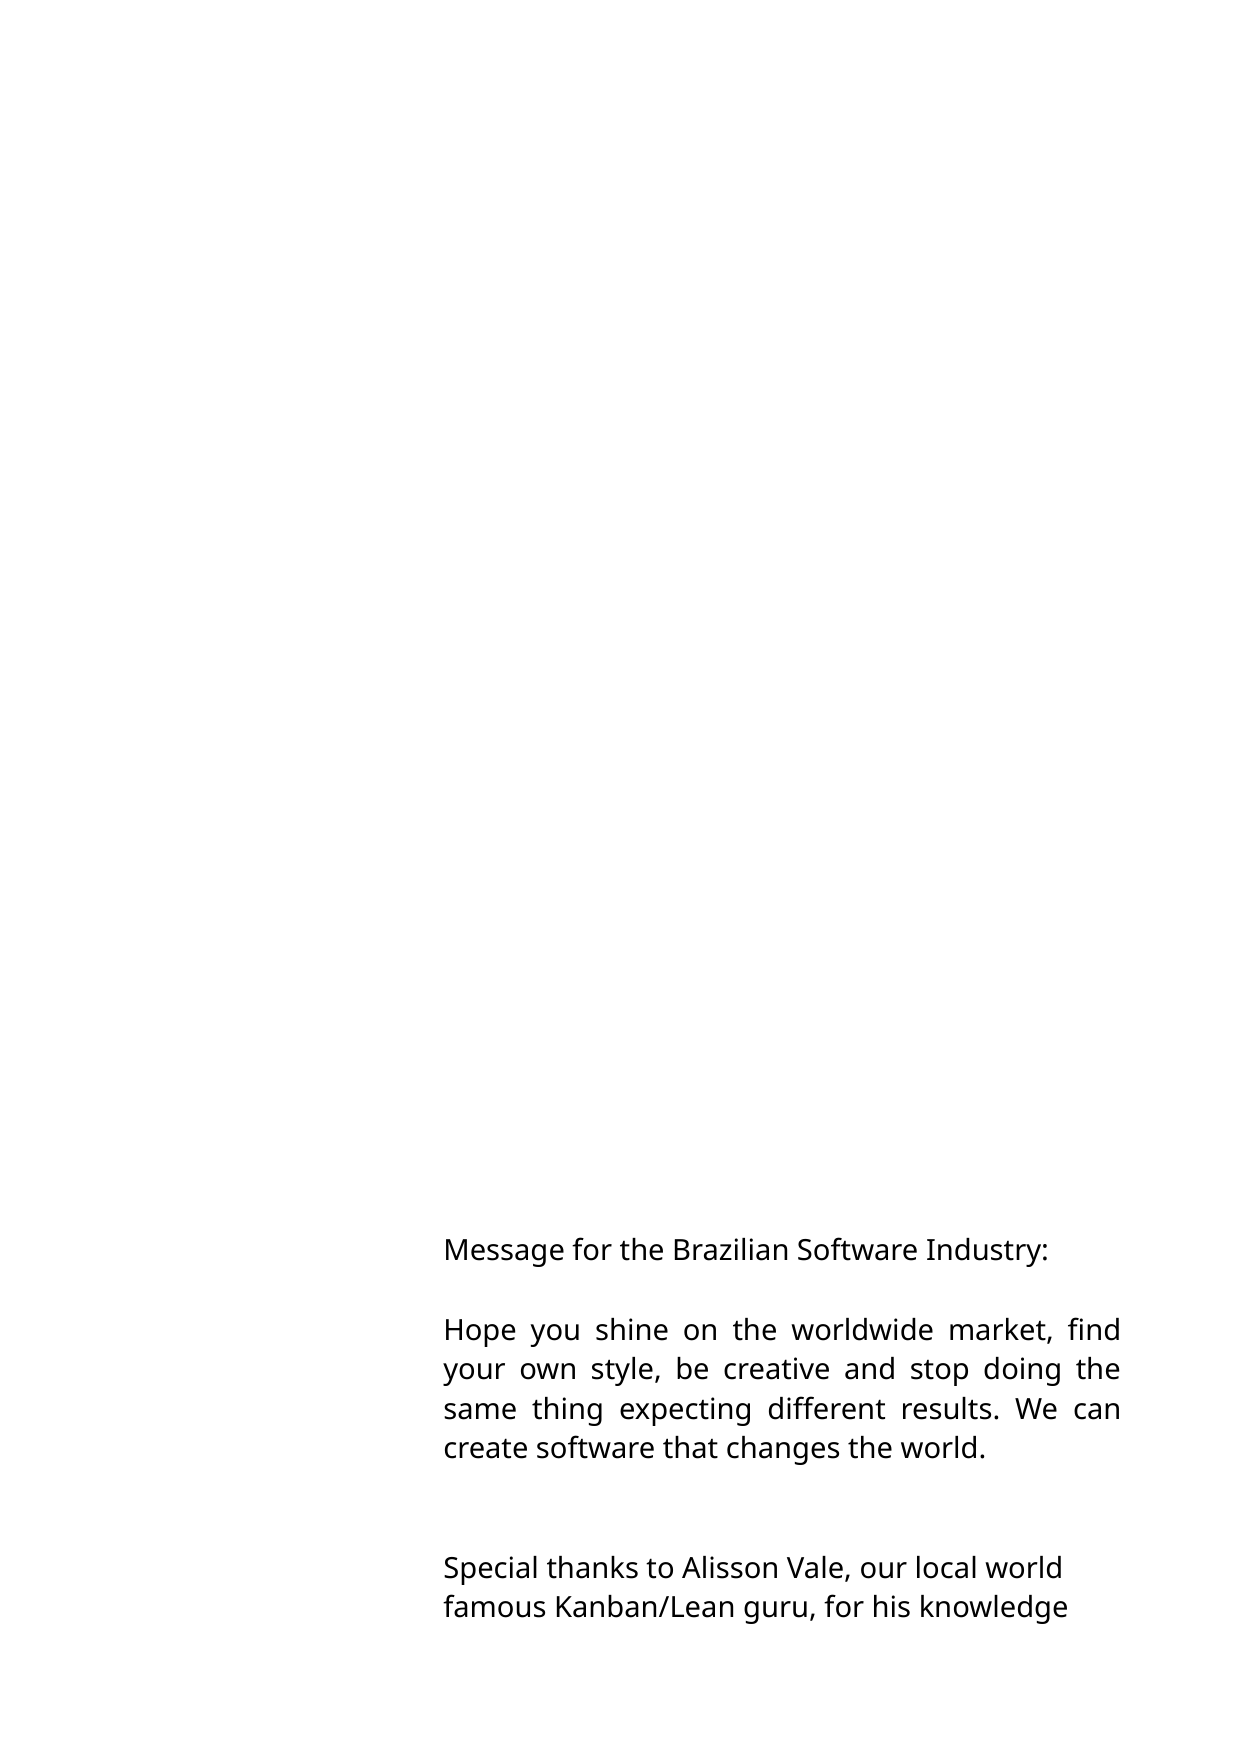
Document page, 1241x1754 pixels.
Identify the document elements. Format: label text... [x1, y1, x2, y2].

text Special thanks to Alisson Vale, our local world famous Kanban/Lean guru, for his knowledge [443, 1547, 1122, 1626]
text Hope you shine on the worldwide market, find your own style, be creative and stop doing the same thing expecting different results. We can create software that changes the world. [443, 1309, 1122, 1467]
text Message for the Brazilian Software Industry: [443, 1229, 1122, 1269]
